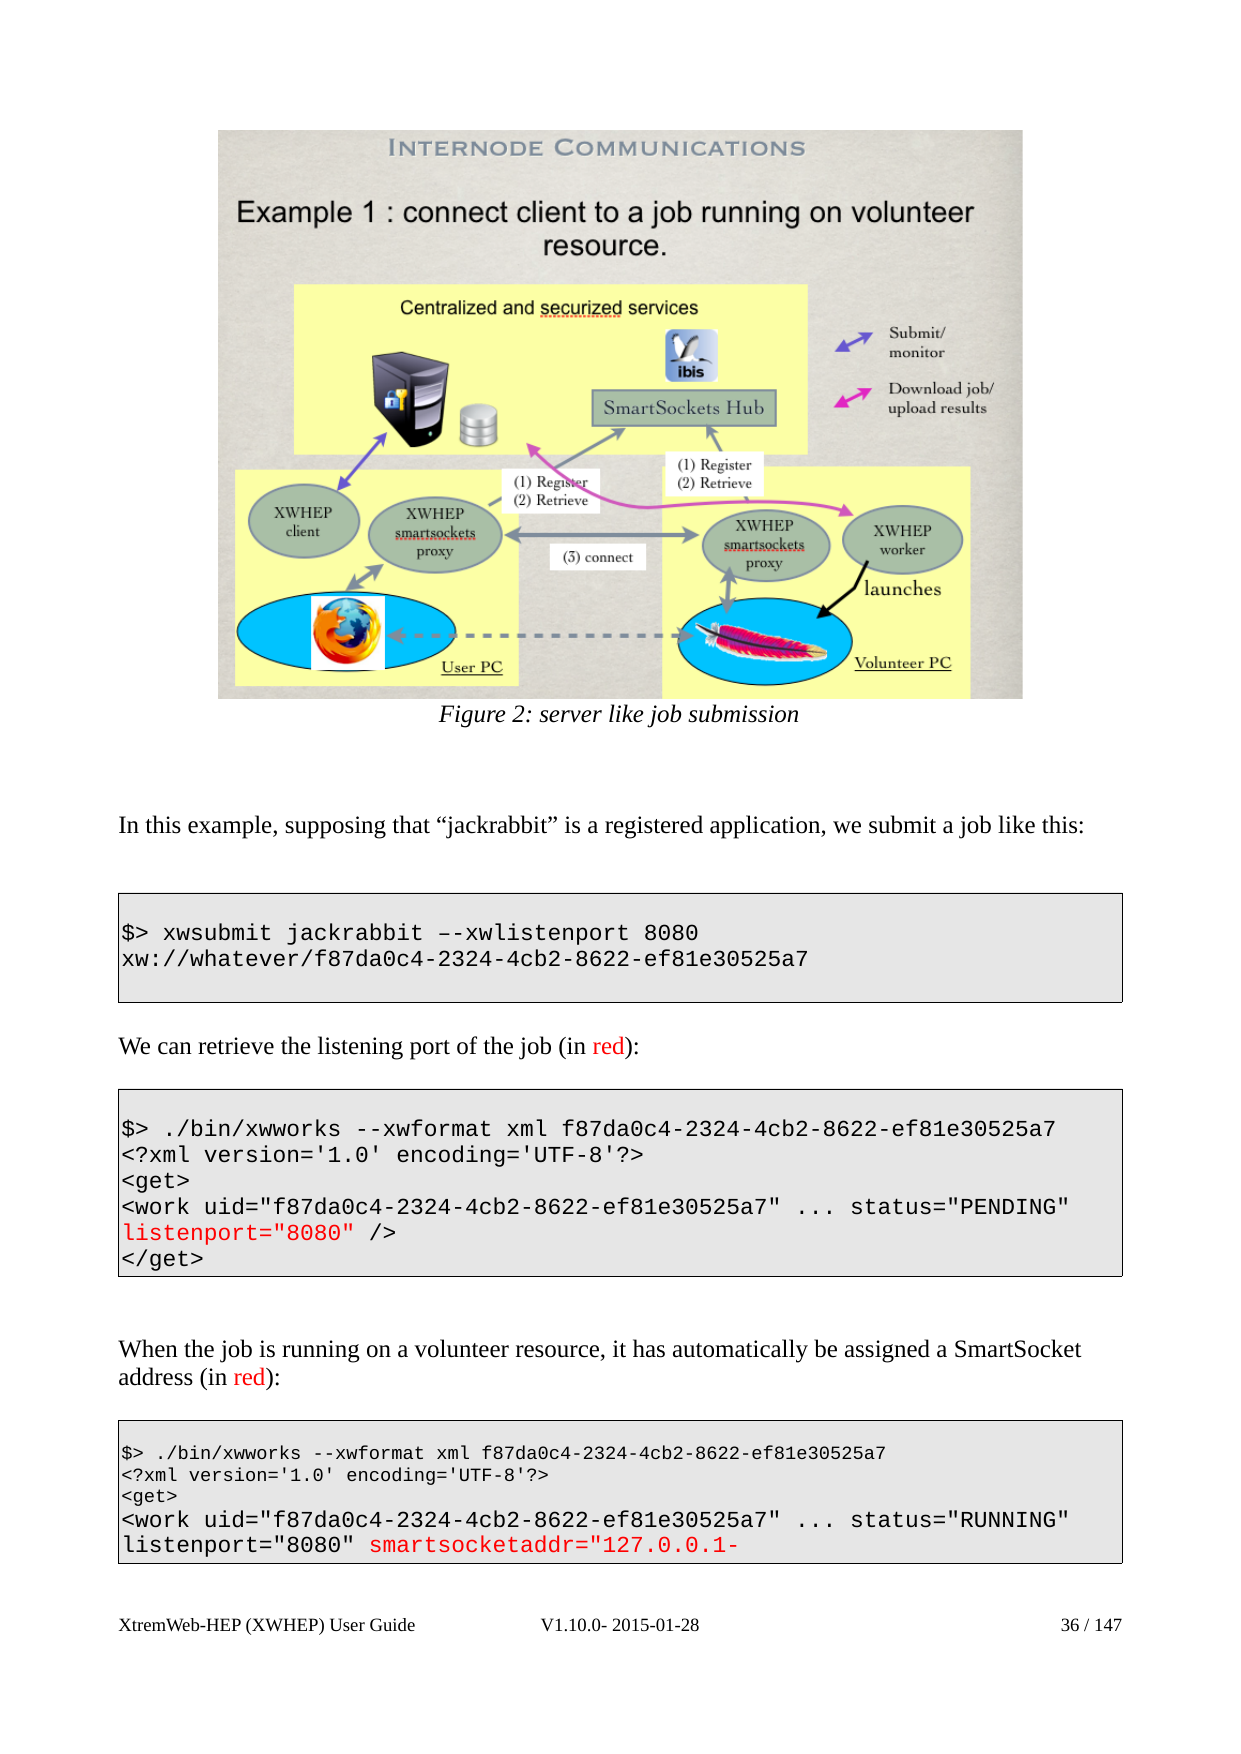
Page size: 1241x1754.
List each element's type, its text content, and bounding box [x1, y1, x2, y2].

picture [218, 130, 1023, 699]
text $> xwsubmit jackrabbit –-xwlistenport 8080 [119, 918, 1122, 944]
text In this example, supposing that “jackrabbit” is a registered application, we submit a job like this: [118, 810, 1122, 839]
text When the job is running on a volunteer resource, it has automatically be assigned a SmartSocket address (in red): [118, 1334, 1122, 1391]
text $> ./bin/xwworks --xwformat xml f87da0c4-2324-4cb2-8622-ef81e30525a7 [119, 1114, 1122, 1140]
text <get> [119, 1166, 1122, 1192]
text <?xml version='1.0' encoding='UTF-8'?> [119, 1462, 1122, 1484]
text xw://whatever/f87da0c4-2324-4cb2-8622-ef81e30525a7 [119, 944, 1122, 970]
text Figure 2: server like job submission [218, 699, 1022, 727]
text <work uid="f87da0c4-2324-4cb2-8622-ef81e30525a7" ... status="RUNNING" listenport="8080" smartsocketaddr="127.0.0.1- [119, 1505, 1122, 1563]
text <get> [119, 1484, 1122, 1505]
text We can retrieve the listening port of the job (in red): [118, 1031, 1122, 1060]
text <work uid="f87da0c4-2324-4cb2-8622-ef81e30525a7" ... status="PENDING" listenport="8080" /> [119, 1192, 1122, 1244]
text <?xml version='1.0' encoding='UTF-8'?> [119, 1140, 1122, 1166]
text $> ./bin/xwworks --xwformat xml f87da0c4-2324-4cb2-8622-ef81e30525a7 [119, 1441, 1122, 1462]
text </get> [119, 1244, 1122, 1276]
